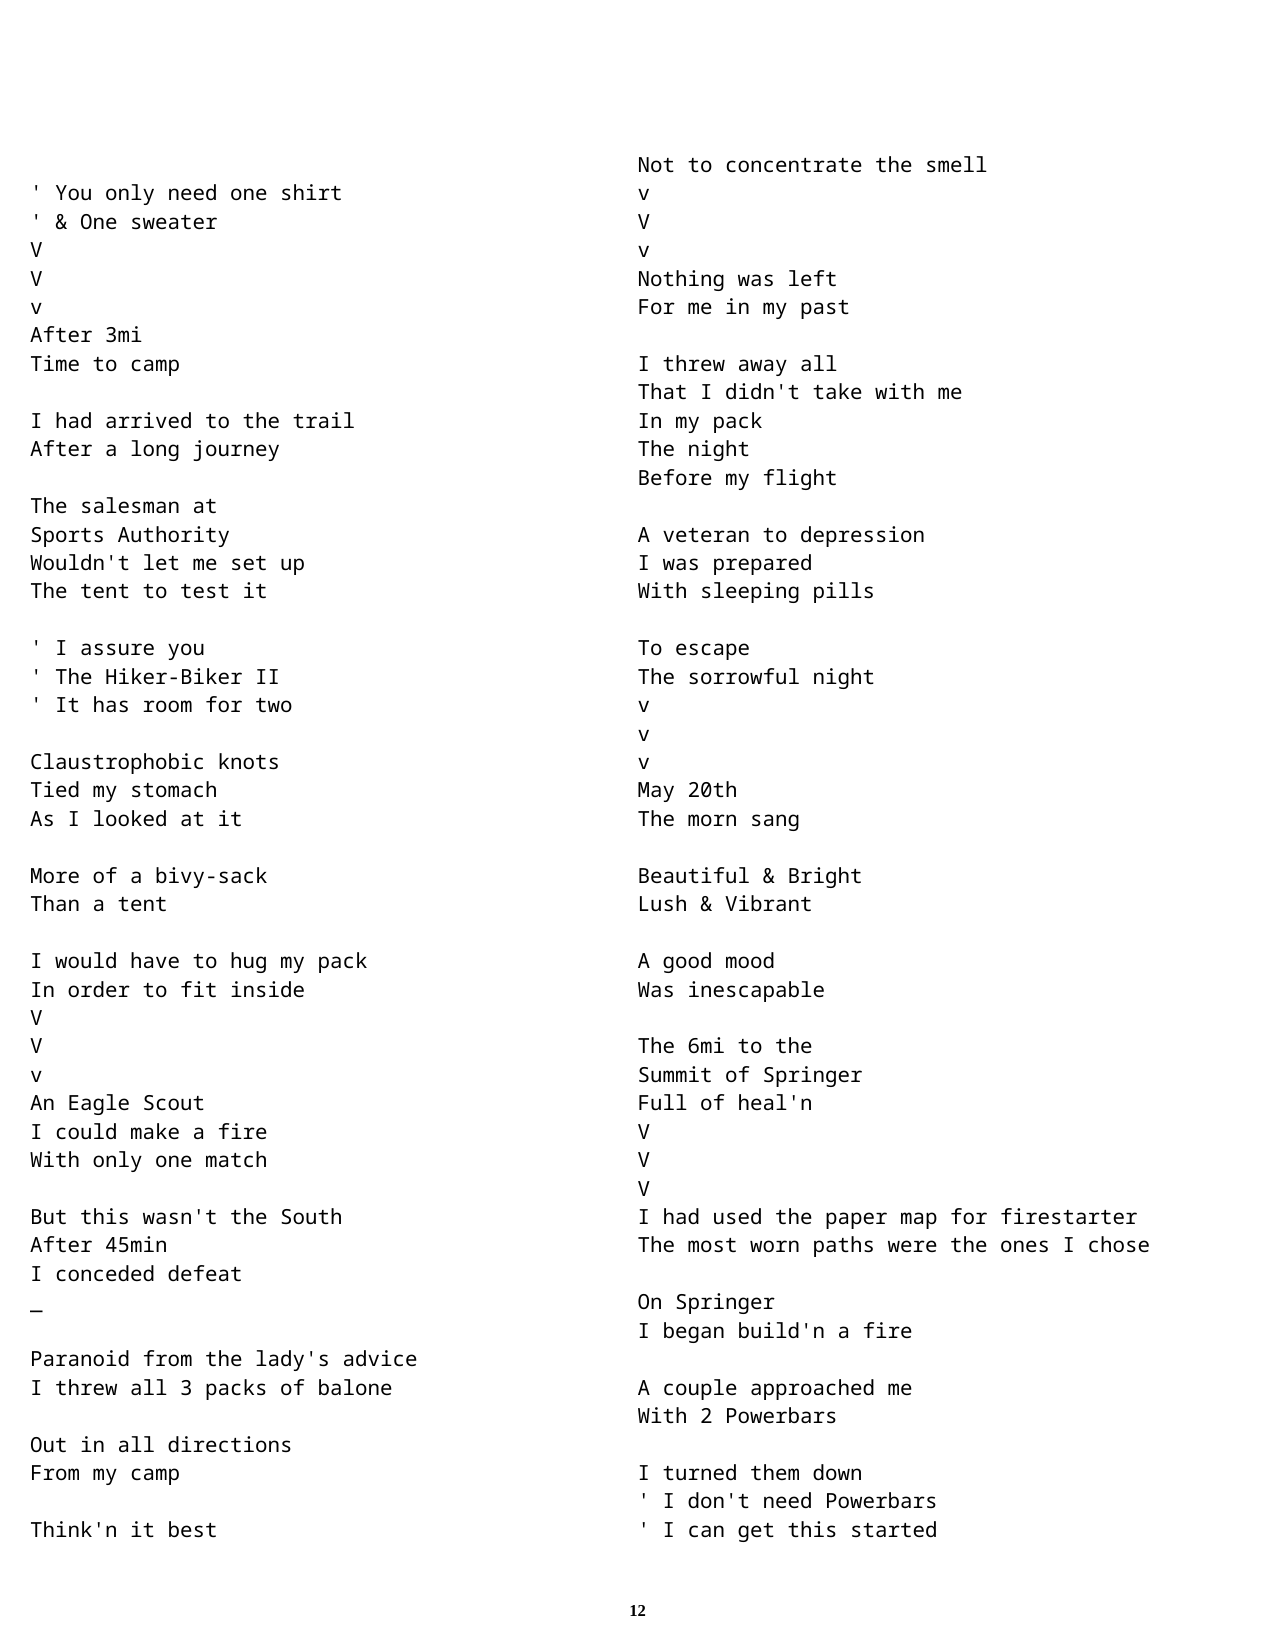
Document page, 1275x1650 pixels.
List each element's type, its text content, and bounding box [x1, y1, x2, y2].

text I began build'n a fire [637, 1316, 1245, 1344]
text v [30, 1060, 637, 1088]
text v [30, 292, 637, 321]
text The 6mi to the [637, 1032, 1245, 1060]
text The sorrowful night [637, 662, 1245, 690]
text I threw all 3 packs of balone [30, 1373, 637, 1401]
text The most worn paths were the ones I chose [637, 1231, 1245, 1259]
text Nothing was left [637, 264, 1245, 292]
text Full of heal'n [637, 1088, 1245, 1117]
text With sleeping pills [637, 577, 1245, 605]
text v [637, 178, 1245, 207]
text Out in all directions [30, 1430, 637, 1458]
text ' I can get this started [637, 1515, 1245, 1543]
text The morn sang [637, 804, 1245, 832]
text ' It has room for two [30, 690, 637, 719]
text The night [637, 434, 1245, 463]
text ' & One sweater [30, 207, 637, 235]
text After 45min [30, 1231, 637, 1259]
text With only one match [30, 1145, 637, 1174]
text Paranoid from the lady's advice [30, 1344, 637, 1373]
text On Springer [637, 1287, 1245, 1316]
text V [30, 1032, 637, 1060]
text V [30, 1003, 637, 1032]
text After a long journey [30, 434, 637, 463]
text Not to concentrate the smell [637, 150, 1245, 178]
text Lush & Vibrant [637, 889, 1245, 918]
text But this wasn't the South [30, 1202, 637, 1231]
text Sports Authority [30, 520, 637, 548]
text Than a tent [30, 889, 637, 918]
text That I didn't take with me [637, 377, 1245, 406]
text A veteran to depression [637, 520, 1245, 548]
text May 20th [637, 776, 1245, 804]
text For me in my past [637, 292, 1245, 321]
text v [637, 719, 1245, 747]
text I could make a fire [30, 1117, 637, 1145]
text Think'n it best [30, 1515, 637, 1543]
text V [637, 1174, 1245, 1202]
text Claustrophobic knots [30, 747, 637, 776]
text To escape [637, 633, 1245, 662]
text A good mood [637, 946, 1245, 975]
text _ [30, 1287, 637, 1316]
text v [637, 690, 1245, 719]
text Tied my stomach [30, 776, 637, 804]
text V [30, 235, 637, 264]
text An Eagle Scout [30, 1088, 637, 1117]
text In my pack [637, 406, 1245, 434]
text From my camp [30, 1458, 637, 1487]
text I was prepared [637, 548, 1245, 577]
text I would have to hug my pack [30, 946, 637, 975]
text Before my flight [637, 463, 1245, 491]
text In order to fit inside [30, 975, 637, 1003]
text The tent to test it [30, 577, 637, 605]
text Wouldn't let me set up [30, 548, 637, 577]
text ' I assure you [30, 633, 637, 662]
text I had arrived to the trail [30, 406, 637, 434]
text A couple approached me [637, 1373, 1245, 1401]
text V [637, 207, 1245, 235]
text V [637, 1117, 1245, 1145]
text The salesman at [30, 491, 637, 520]
text ' The Hiker-Biker II [30, 662, 637, 690]
text V [637, 1145, 1245, 1174]
text More of a bivy-sack [30, 861, 637, 889]
text Beautiful & Bright [637, 861, 1245, 889]
text Was inescapable [637, 975, 1245, 1003]
text V [30, 264, 637, 292]
text I had used the paper map for firestarter [637, 1202, 1245, 1231]
text As I looked at it [30, 804, 637, 832]
text I conceded defeat [30, 1259, 637, 1287]
text I turned them down [637, 1458, 1245, 1487]
text After 3mi [30, 321, 637, 349]
text Summit of Springer [637, 1060, 1245, 1088]
text v [637, 235, 1245, 264]
text Time to camp [30, 349, 637, 377]
text I threw away all [637, 349, 1245, 377]
text ' I don't need Powerbars [637, 1487, 1245, 1515]
text v [637, 747, 1245, 776]
text ' You only need one shirt [30, 178, 637, 207]
text With 2 Powerbars [637, 1401, 1245, 1430]
